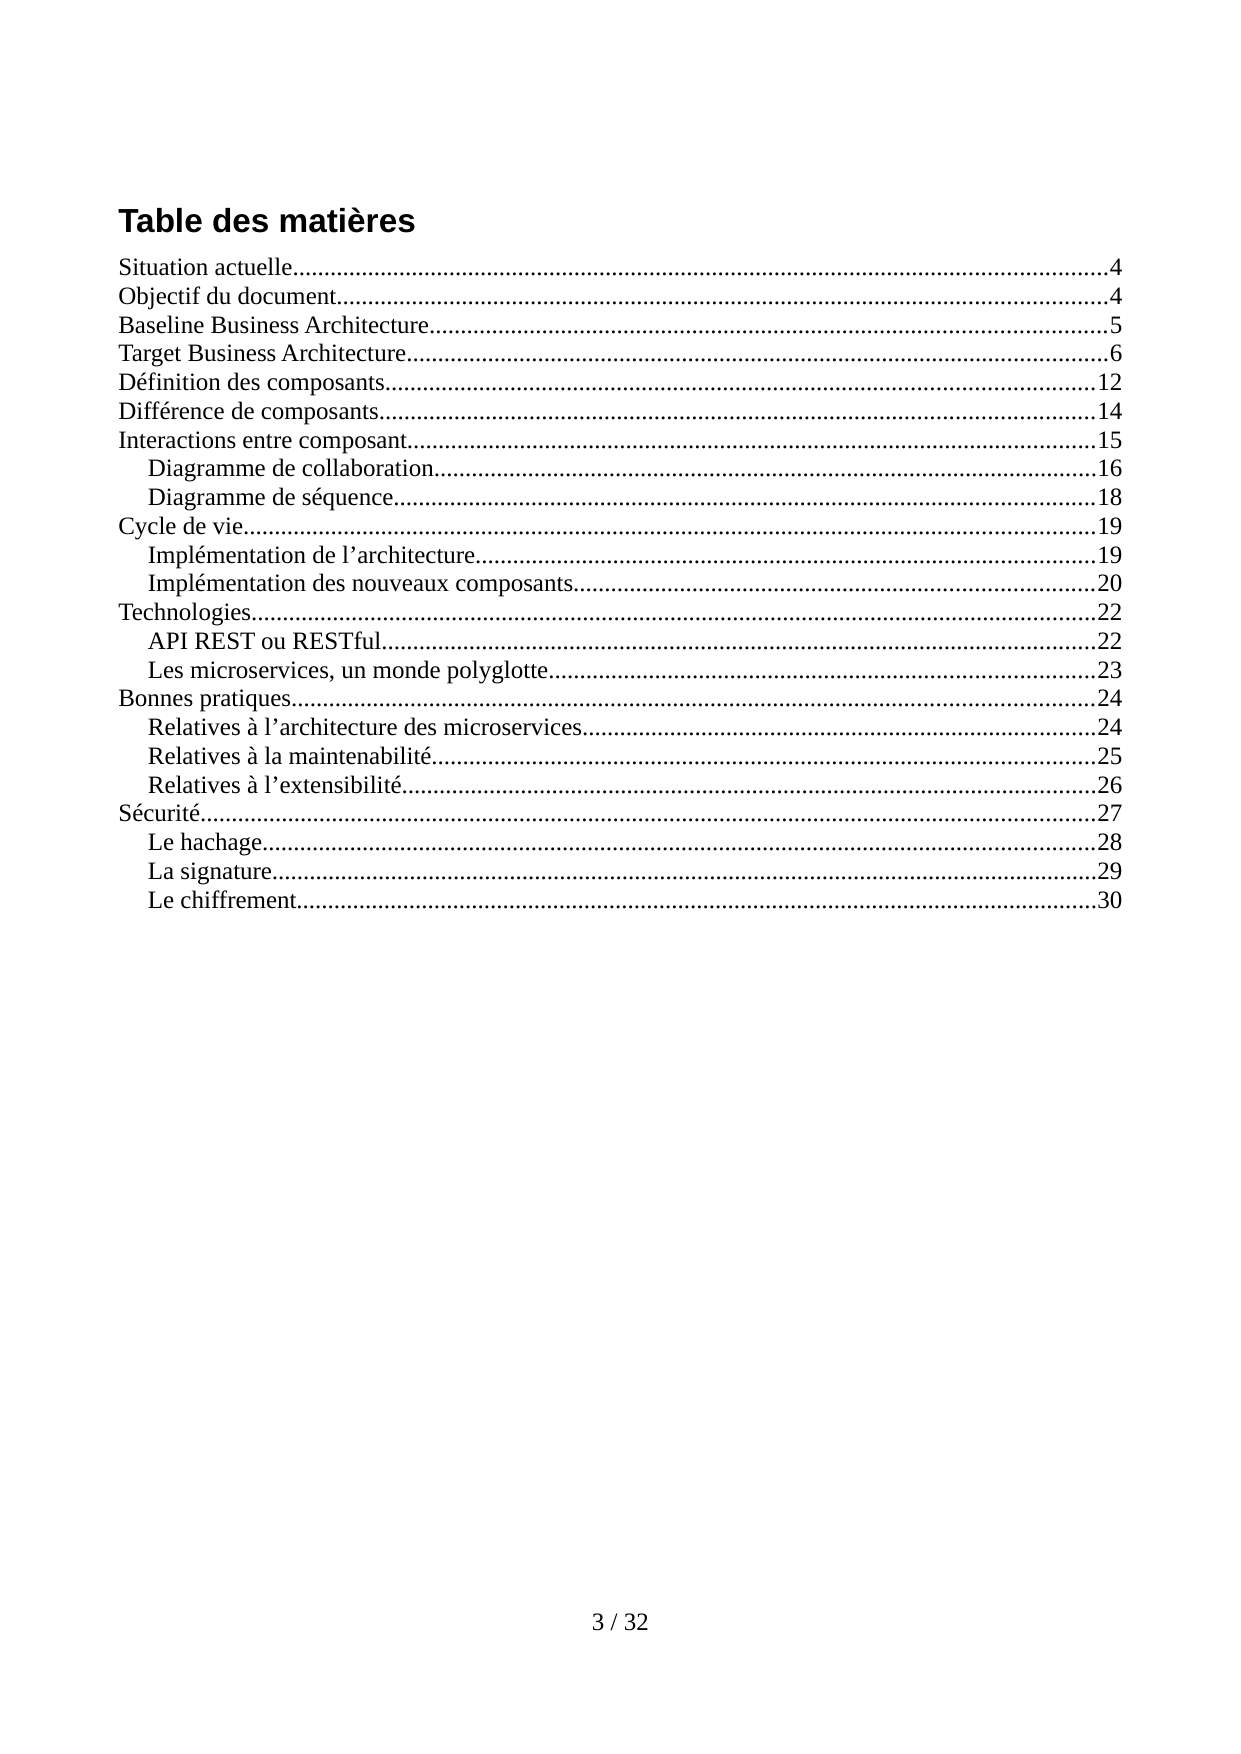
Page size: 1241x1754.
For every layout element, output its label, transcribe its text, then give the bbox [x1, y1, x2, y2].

text Relatives à la maintenabilité 25 [148, 741, 1122, 770]
text Le hachage 28 [148, 827, 1122, 856]
text Bonnes pratiques 24 [118, 683, 1122, 712]
text Les microservices, un monde polyglotte 23 [148, 655, 1122, 683]
text Implémentation des nouveaux composants 20 [148, 568, 1122, 597]
text Interactions entre composant 15 [118, 425, 1122, 453]
text API REST ou RESTful 22 [148, 626, 1122, 655]
text Définition des composants 12 [118, 367, 1122, 396]
text Situation actuelle 4 [118, 252, 1122, 281]
text La signature 29 [148, 856, 1122, 885]
text Différence de composants 14 [118, 396, 1122, 425]
text Implémentation de l’architecture 19 [148, 540, 1122, 568]
text Diagramme de séquence 18 [148, 482, 1122, 511]
text Relatives à l’architecture des microservices 24 [148, 712, 1122, 741]
text Relatives à l’extensibilité 26 [148, 770, 1122, 798]
text Technologies 22 [118, 597, 1122, 626]
text Baseline Business Architecture 5 [118, 310, 1122, 338]
text Target Business Architecture 6 [118, 338, 1122, 367]
subtitle Table des matières [118, 201, 1122, 240]
text Le chiffrement 30 [148, 885, 1122, 913]
text Diagramme de collaboration 16 [148, 453, 1122, 482]
text Sécurité 27 [118, 798, 1122, 827]
text Cycle de vie 19 [118, 511, 1122, 540]
text Objectif du document 4 [118, 281, 1122, 310]
